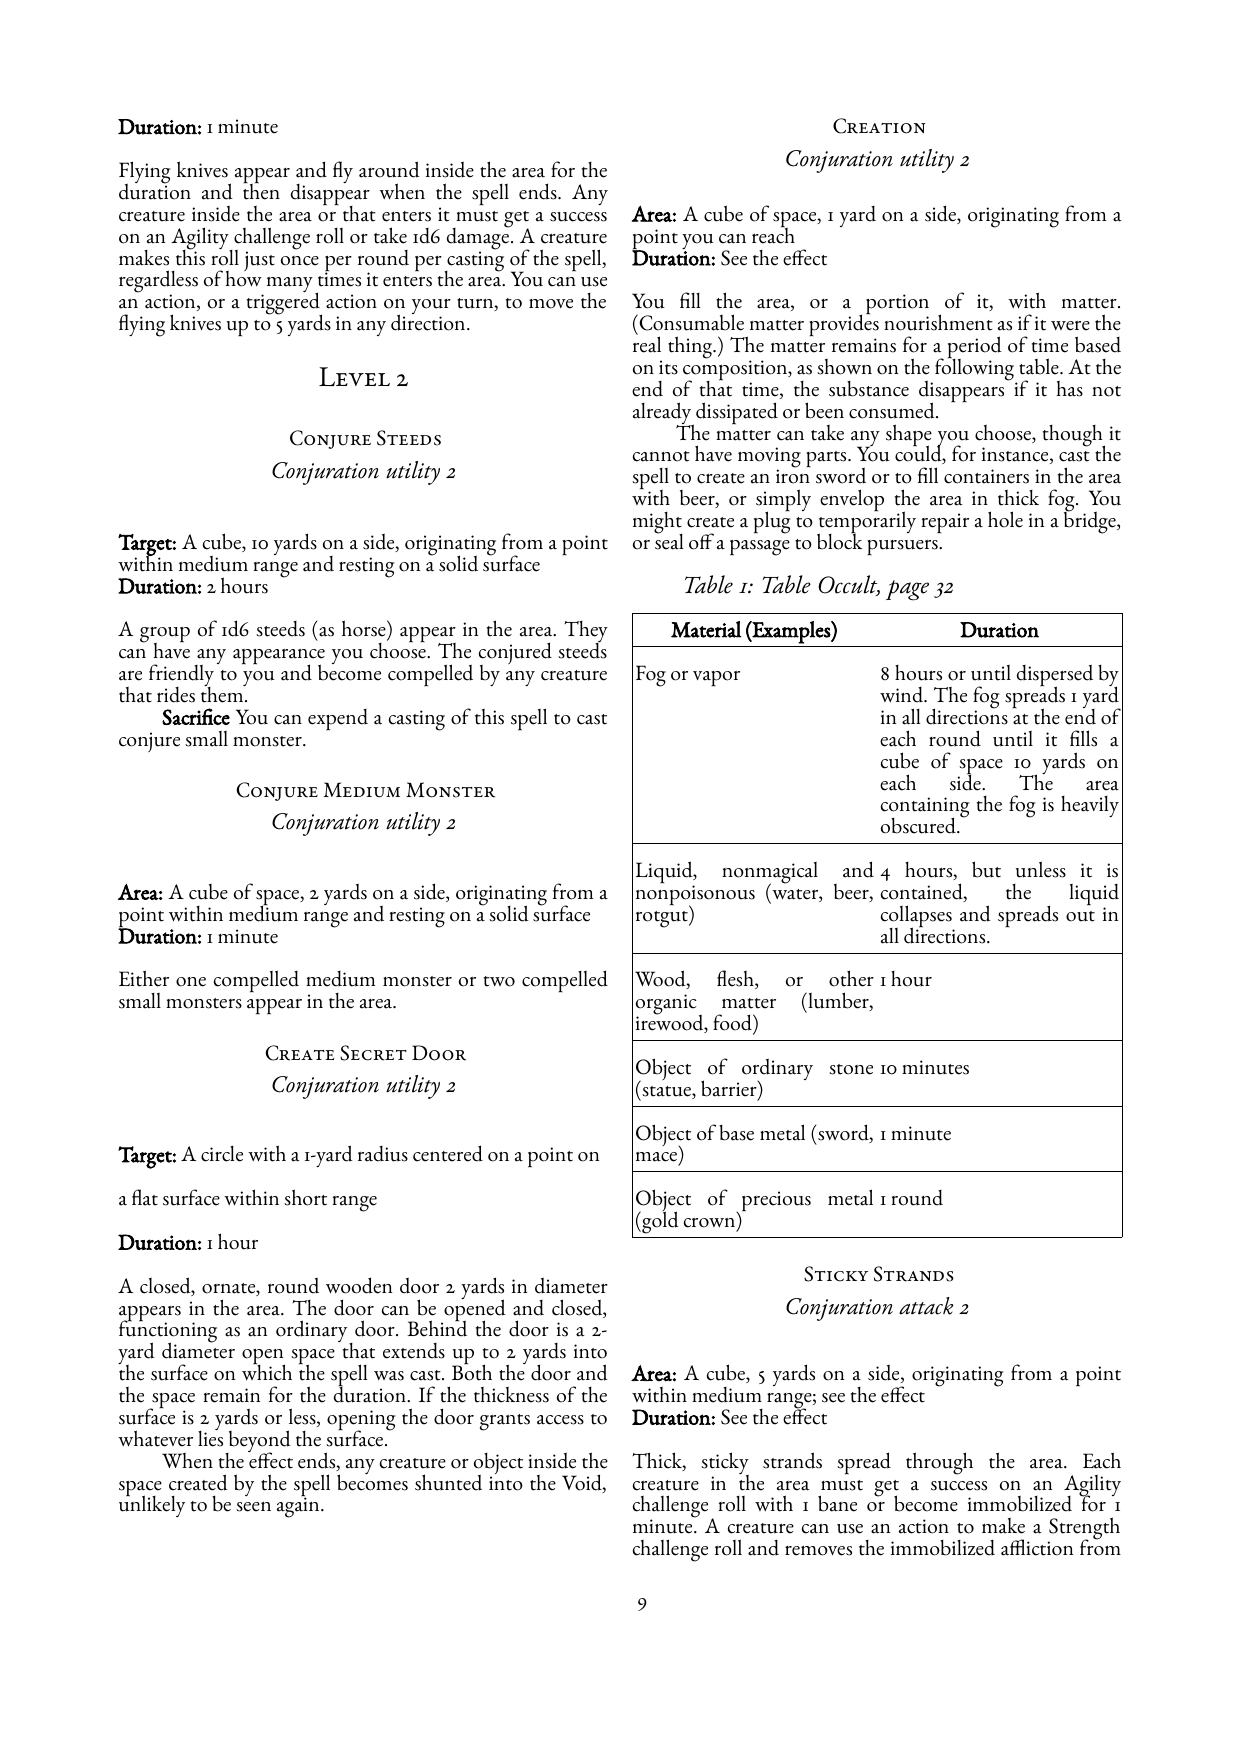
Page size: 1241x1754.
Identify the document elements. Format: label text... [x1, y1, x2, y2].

list Target: A circle with a 1-yard radius centered on a point on [118, 1129, 608, 1168]
table_cell Wood, flesh, or other organic matter (lumber, irewood, food) [633, 954, 877, 1040]
table_cell Fog or vapor [633, 647, 877, 843]
subtitle Conjure Steeds [118, 430, 608, 452]
subtitle Conjuration utility 2 [118, 461, 608, 485]
text Either one compelled medium monster or two compelled small monsters appear in the area. [118, 961, 608, 1015]
subtitle Level 2 [118, 366, 608, 395]
subtitle Conjure Medium Monster [118, 782, 608, 804]
text a flat surface within short range [118, 1180, 608, 1212]
list Area: A cube of space, 1 yard on a side, originating from a point you can reach [632, 203, 1122, 249]
text You fill the area, or a portion of it, with matter. (Consumable matter provides nourishment as if it were the real thing.) The matter remains for a period of time based on its composition, as shown on the following table. At the end of that time, the substance disappears if it has not already dissipated or been consumed. [632, 283, 1122, 424]
table_cell 1 hour [877, 954, 1122, 1040]
table_cell Liquid, nonmagical and nonpoisonous (water, beer, rotgut) [633, 844, 877, 952]
list Duration: 2 hours [118, 577, 608, 599]
list Duration: 1 hour [118, 1224, 608, 1256]
subtitle Sticky Strands [632, 1266, 1122, 1288]
subtitle Conjuration utility 2 [118, 813, 608, 837]
table_cell Object of ordinary stone (statue, barrier) [633, 1041, 877, 1106]
text The matter can take any shape you choose, though it cannot have moving parts. You could, for instance, cast the spell to create an iron sword or to fill containers in the area with beer, or simply envelop the area in thick fog. You might create a plug to temporarily repair a hole in a bridge, or seal off a passage to block pursuers. [632, 424, 1122, 556]
table_header Material (Examples) [633, 614, 877, 646]
text Flying knives appear and fly around inside the area for the duration and then disappear when the spell ends. Any creature inside the area or that enters it must get a success on an Agility challenge roll or take 1d6 damage. A creature makes this roll just once per round per casting of the spell, regardless of how many times it enters the area. You can use an action, or a triggered action on your turn, to move the flying knives up to 5 yards in any direction. [118, 152, 608, 337]
list Area: A cube of space, 2 yards on a side, originating from a point within medium range and resting on a solid surface [118, 866, 608, 927]
list Area: A cube, 5 yards on a side, originating from a point within medium range; see the effect [632, 1351, 1122, 1409]
table_cell 4 hours, but unless it is contained, the liquid collapses and spreads out in all directions. [877, 844, 1122, 952]
table_cell 8 hours or until dispersed by wind. The fog spreads 1 yard in all directions at the end of each round until it fills a cube of space 10 yards on each side. The area containing the fog is heavily obscured. [877, 647, 1122, 843]
subtitle Creation [632, 118, 1122, 140]
list Duration: See the effect [632, 1409, 1122, 1431]
text Table 1: Table Occult, page 32 [632, 568, 1122, 600]
list Duration: See the effect [632, 249, 1122, 271]
table_cell 1 minute [877, 1107, 1122, 1171]
table_header Duration [877, 614, 1122, 646]
text A closed, ornate, round wooden door 2 yards in diameter appears in the area. The door can be opened and closed, functioning as an ordinary door. Behind the door is a 2-yard diameter open space that extends up to 2 yards into the surface on which the spell was cast. Both the door and the space remain for the duration. If the thickness of the surface is 2 yards or less, opening the door grants access to whatever lies beyond the surface. [118, 1268, 608, 1452]
text A group of 1d6 steeds (as horse) appear in the area. They can have any appearance you choose. The conjured steeds are friendly to you and become compelled by any creature that rides them. [118, 611, 608, 709]
text Thick, sticky strands spread through the area. Each creature in the area must get a success on an Agility challenge roll with 1 bane or become immobilized for 1 minute. A creature can use an action to make a Strength challenge roll and removes the immobilized affliction from [632, 1443, 1122, 1562]
list Duration: 1 minute [118, 927, 608, 949]
list Duration: 1 minute [118, 118, 608, 140]
text Sacrifice You can expend a casting of this spell to cast conjure small monster. [118, 709, 608, 752]
table_cell Object of base metal (sword, mace) [633, 1107, 877, 1171]
text When the effect ends, any creature or object inside the space created by the spell becomes shunted into the Void, unlikely to be seen again. [118, 1452, 608, 1518]
subtitle Conjuration attack 2 [632, 1297, 1122, 1321]
table_cell Object of precious metal (gold crown) [633, 1172, 877, 1237]
list Target: A cube, 10 yards on a side, originating from a point within medium range and resting on a solid surface [118, 515, 608, 577]
subtitle Conjuration utility 2 [632, 149, 1122, 173]
subtitle Create Secret Door [118, 1044, 608, 1066]
table_cell 10 minutes [877, 1041, 1122, 1106]
subtitle Conjuration utility 2 [118, 1075, 608, 1099]
table_cell 1 round [877, 1172, 1122, 1237]
